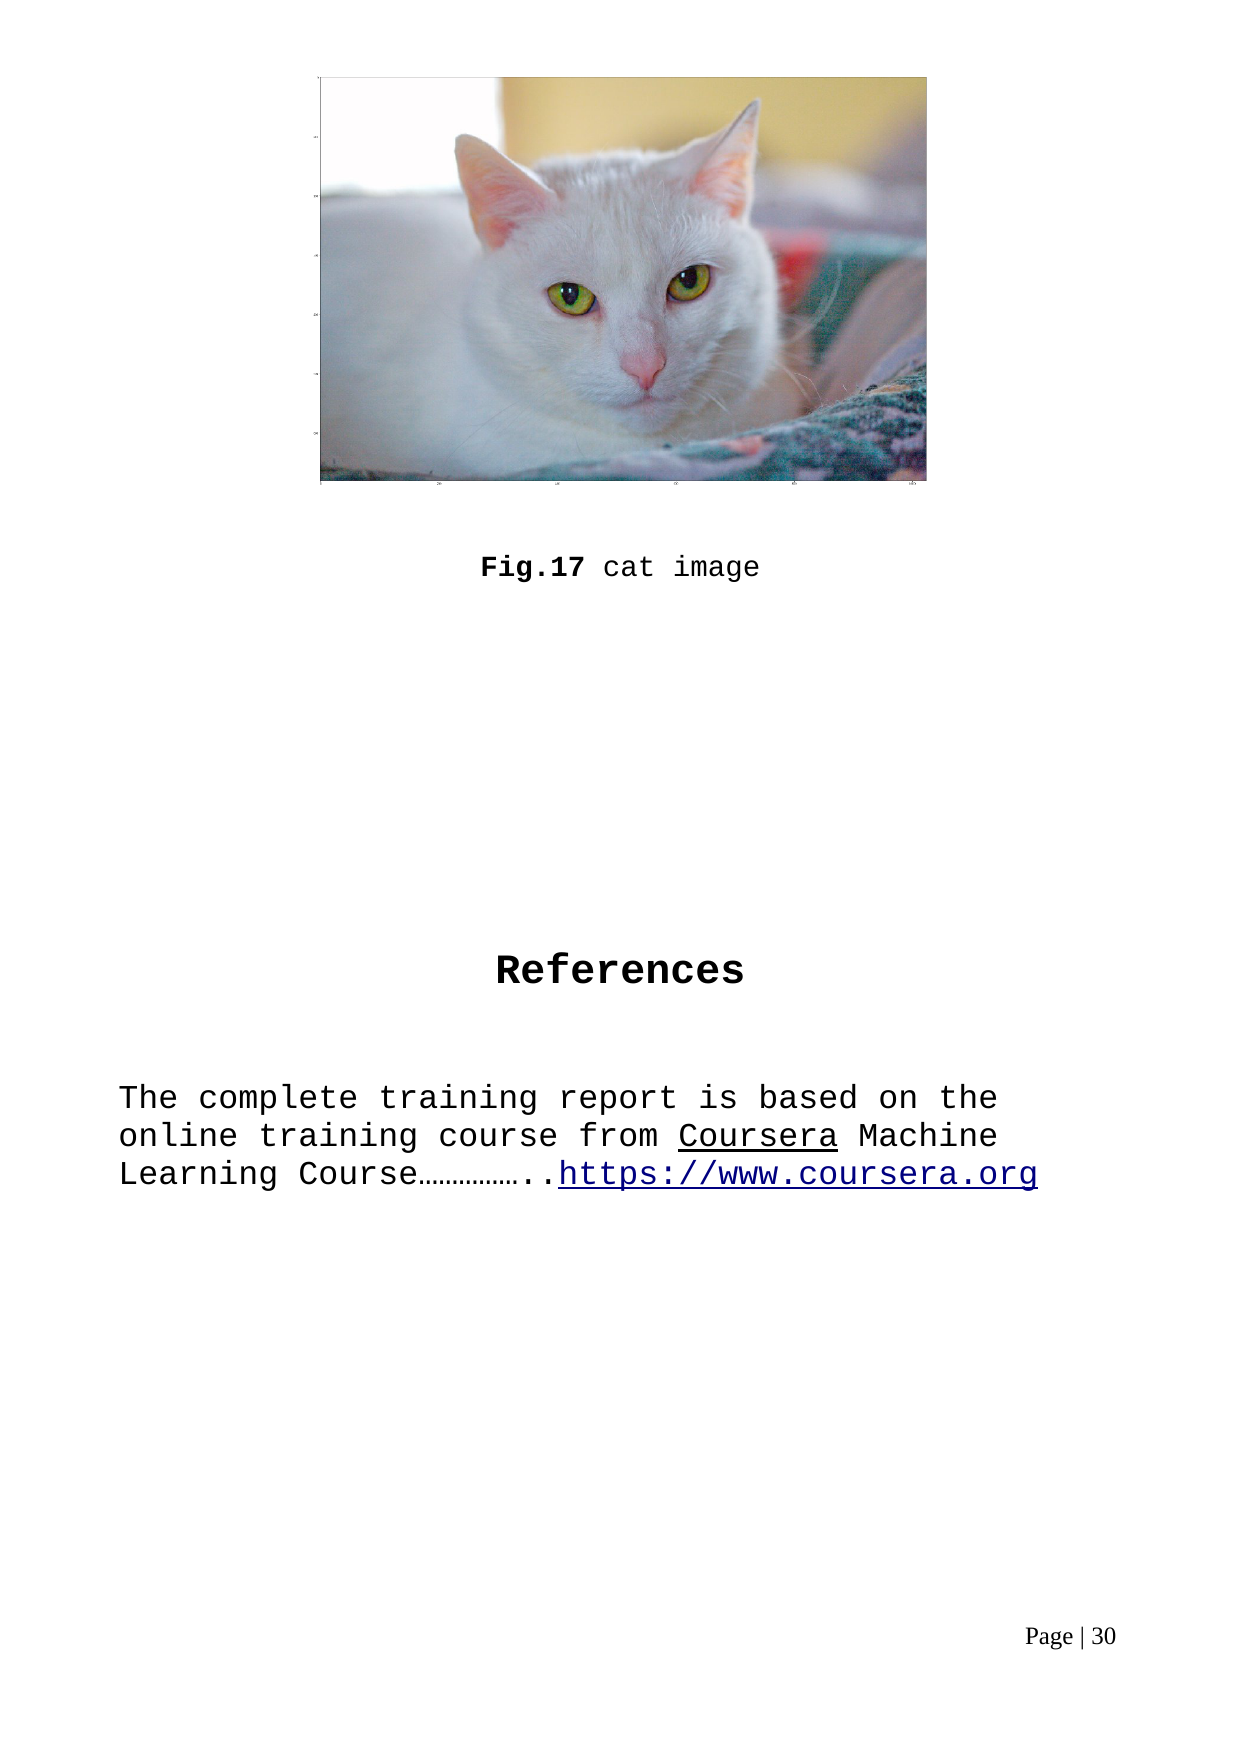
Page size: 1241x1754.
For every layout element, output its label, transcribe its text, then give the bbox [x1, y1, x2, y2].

text The complete training report is based on the online training course from Coursera Machine Learning Course……………..https://www.coursera.org [118, 1081, 1122, 1194]
text Fig.17 cat image [118, 552, 1122, 585]
text References [118, 949, 1122, 996]
